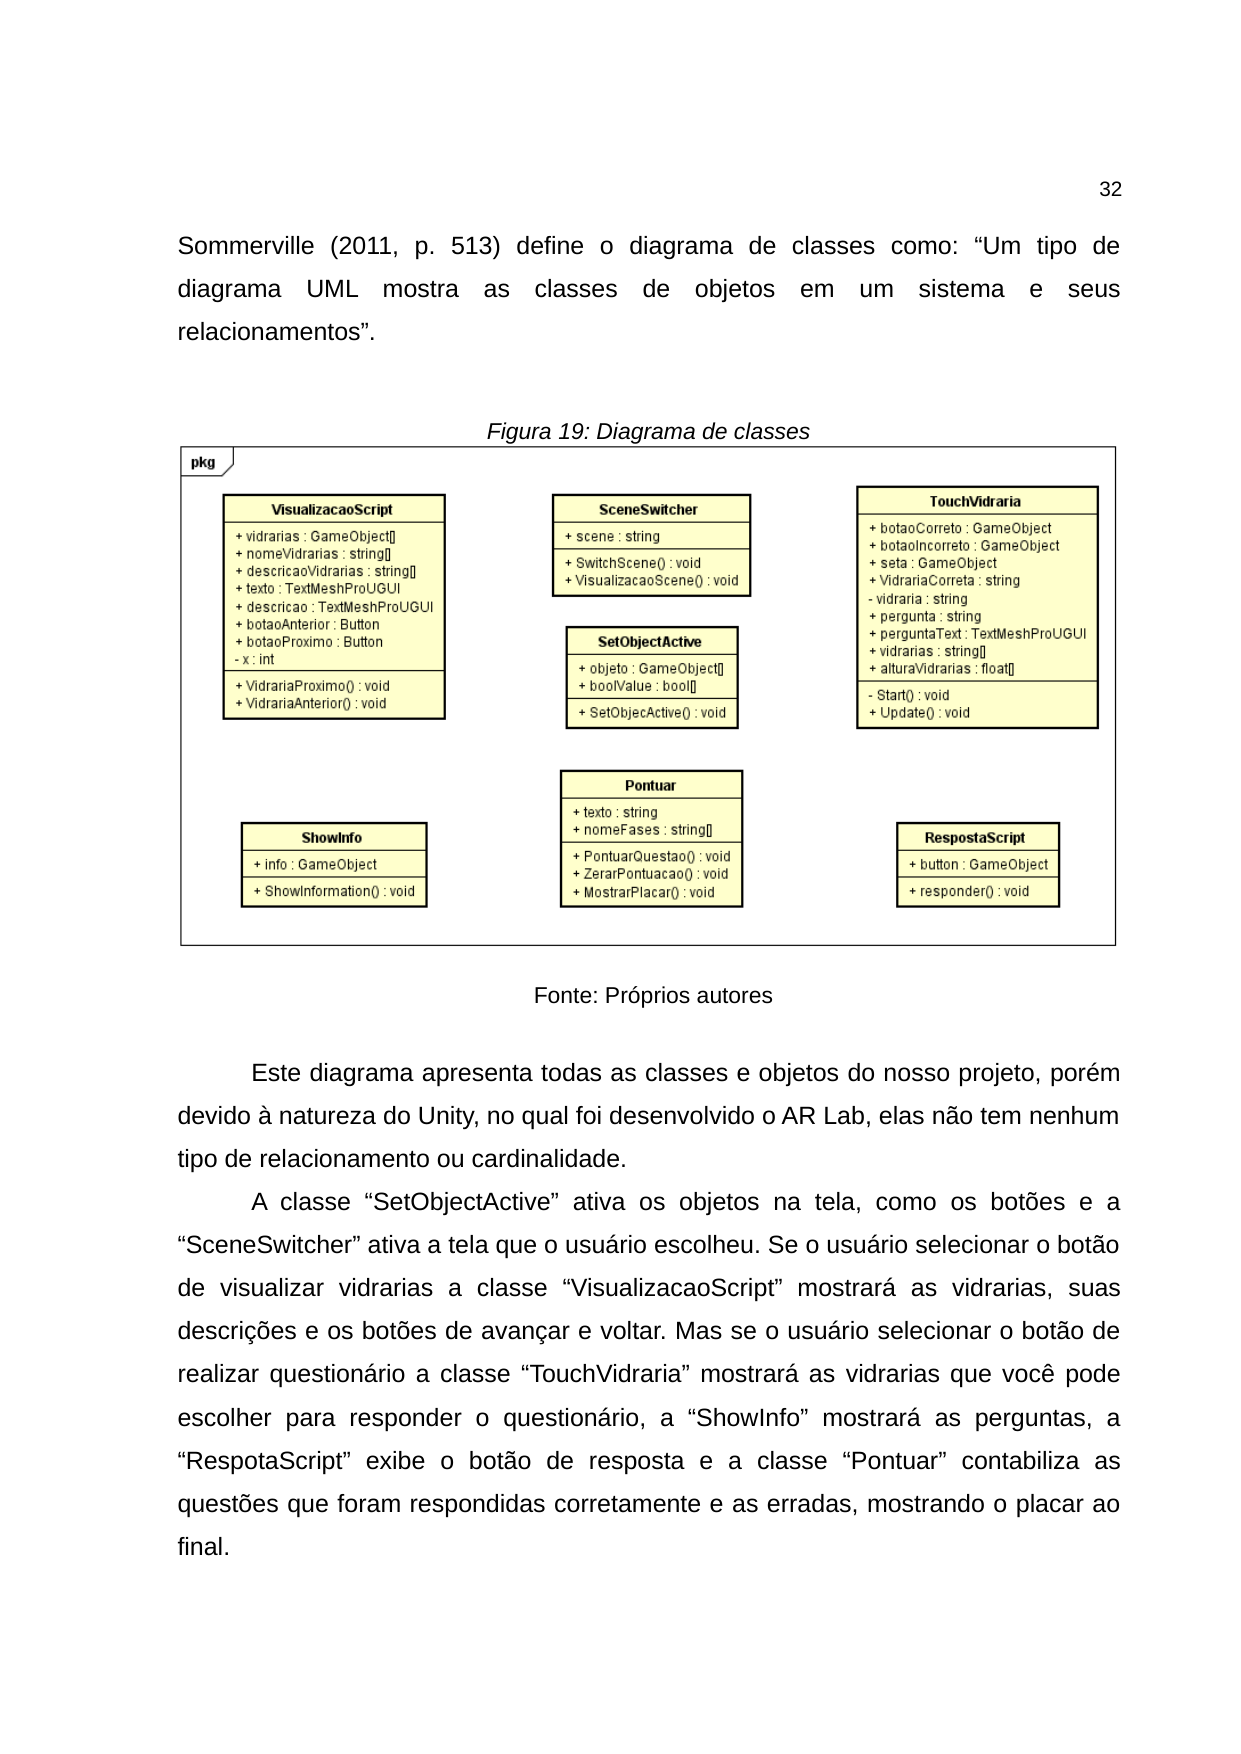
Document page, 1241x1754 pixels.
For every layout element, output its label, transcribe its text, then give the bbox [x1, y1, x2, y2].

text [114, 403, 1186, 416]
picture [177, 444, 1123, 953]
text A classe “SetObjectActive” ativa os objetos na tela, como os botões e a “SceneSwitcher” ativa a tela que o usuário escolheu. Se o usuário selecionar o botão de visualizar vidrarias a classe “VisualizacaoScript” mostrará as vidrarias, suas descrições e os botões de avançar e voltar. Mas se o usuário selecionar o botão de realizar questionário a classe “TouchVidraria” mostrará as vidrarias que você pode escolher para responder o questionário, a “ShowInfo” mostrará as perguntas, a “RespotaScript” exibe o botão de resposta e a classe “Pontuar” contabiliza as questões que foram respondidas corretamente e as erradas, mostrando o placar ao final. [177, 1187, 1122, 1561]
text Sommerville (2011, p. 513) define o diagrama de classes como: “Um tipo de diagrama UML mostra as classes de objetos em um sistema e seus relacionamentos”. [177, 231, 1122, 346]
text Este diagrama apresenta todas as classes e objetos do nosso projeto, porém devido à natureza do Unity, no qual foi desenvolvido o AR Lab, elas não tem nenhum tipo de relacionamento ou cardinalidade. [177, 1057, 1122, 1172]
text Fonte: Próprios autores [114, 953, 1186, 1008]
text Figura 19: Diagrama de classes [114, 416, 1186, 953]
